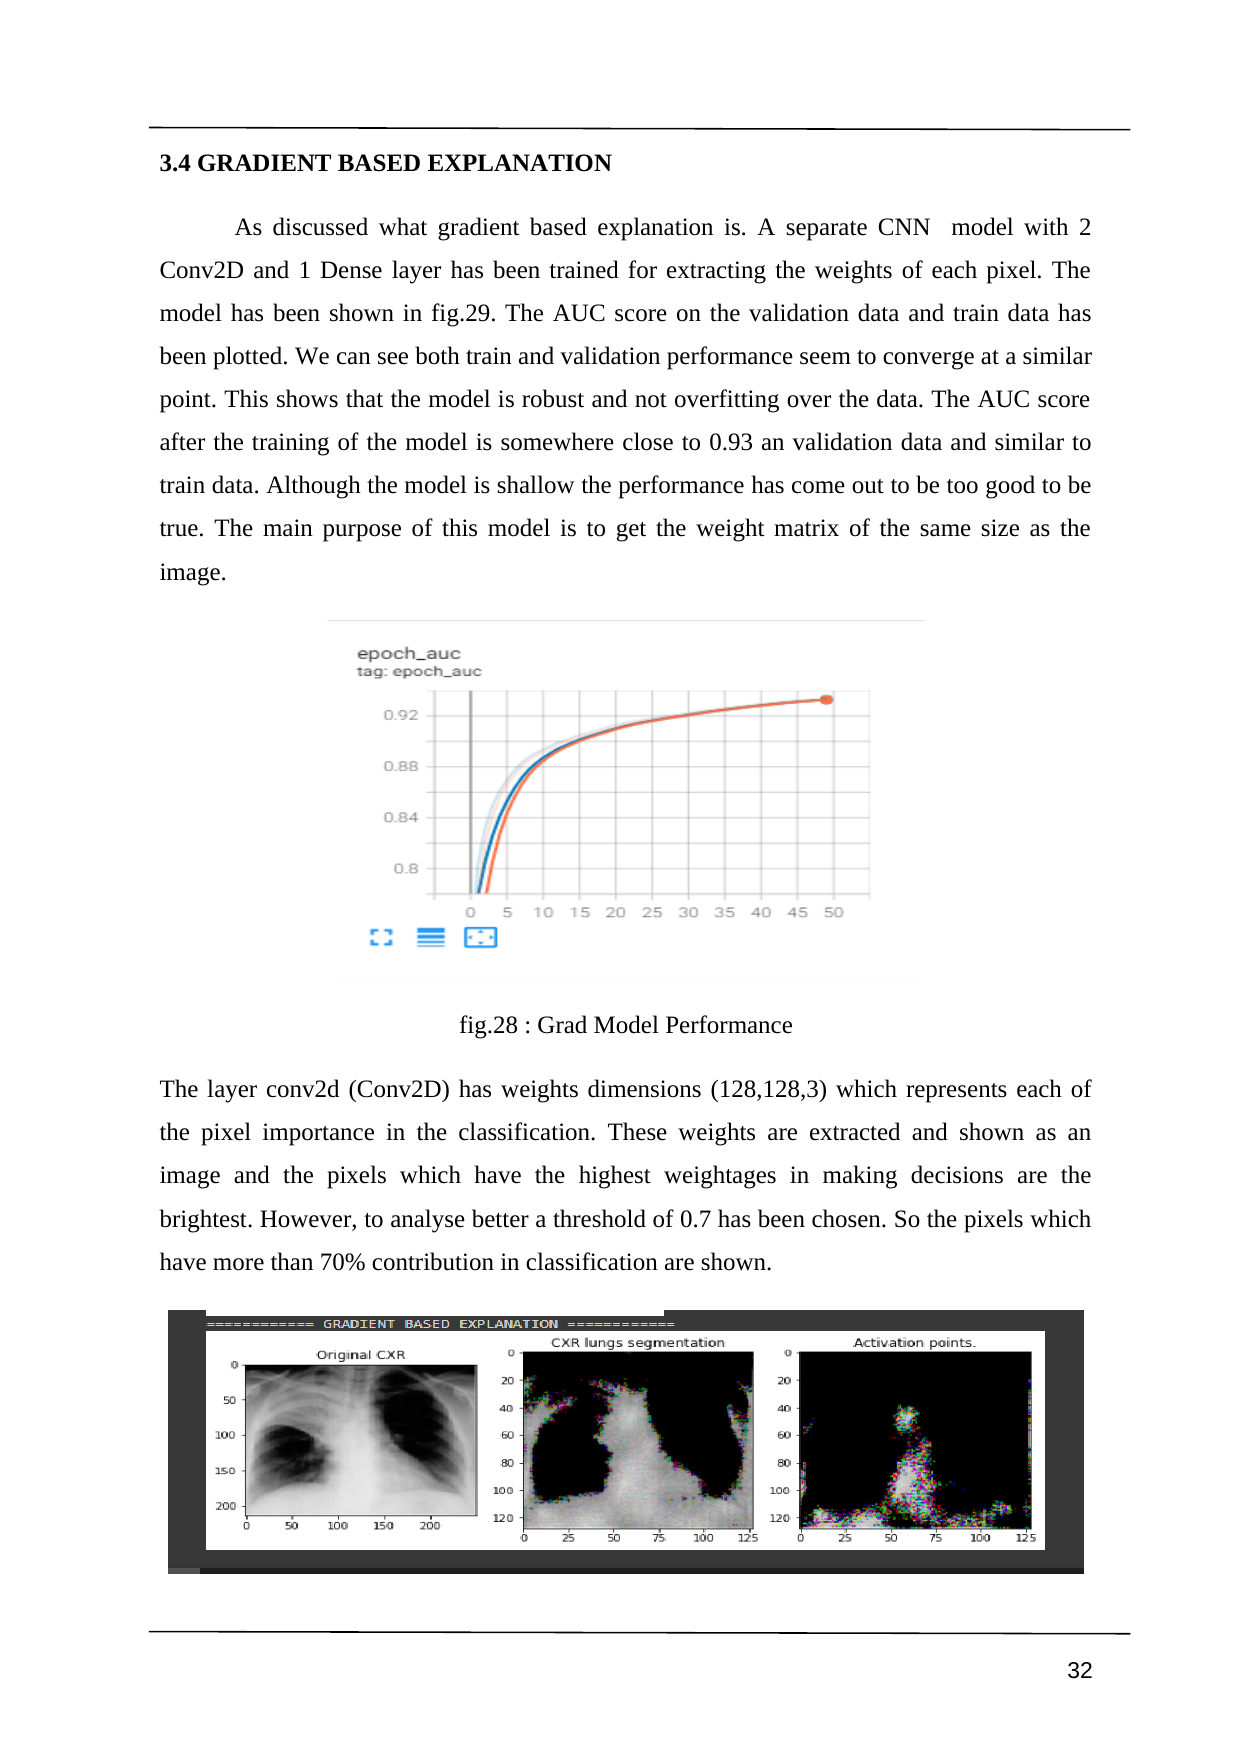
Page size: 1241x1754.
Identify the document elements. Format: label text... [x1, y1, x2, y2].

text The layer conv2d (Conv2D) has weights dimensions (128,128,3) which represents each of the pixel importance in the classification. These weights are extracted and shown as an image and the pixels which have the highest weightages in making decisions are the brightest. However, to analyse better a threshold of 0.7 has been chosen. So the pixels which have more than 70% contribution in classification are shown. [159, 1074, 1092, 1276]
text As discussed what gradient based explanation is. A separate CNN model with 2 Conv2D and 1 Dense layer has been trained for extracting the weights of each pixel. The model has been shown in fig.29. The AUC score on the validation data and train data has been plotted. We can see both train and validation performance seem to converge at a similar point. This shows that the model is robust and not overfitting over the data. The AUC score after the training of the model is somewhere close to 0.93 an validation data and similar to train data. Although the model is shallow the performance has come out to be too good to be true. The main purpose of this model is to get the weight matrix of the same size as the image. [159, 212, 1092, 585]
picture [327, 620, 925, 977]
text 3.4 GRADIENT BASED EXPLANATION [159, 148, 1092, 176]
picture [168, 1310, 1084, 1574]
text fig.28 : Grad Model Performance [159, 1010, 1092, 1039]
